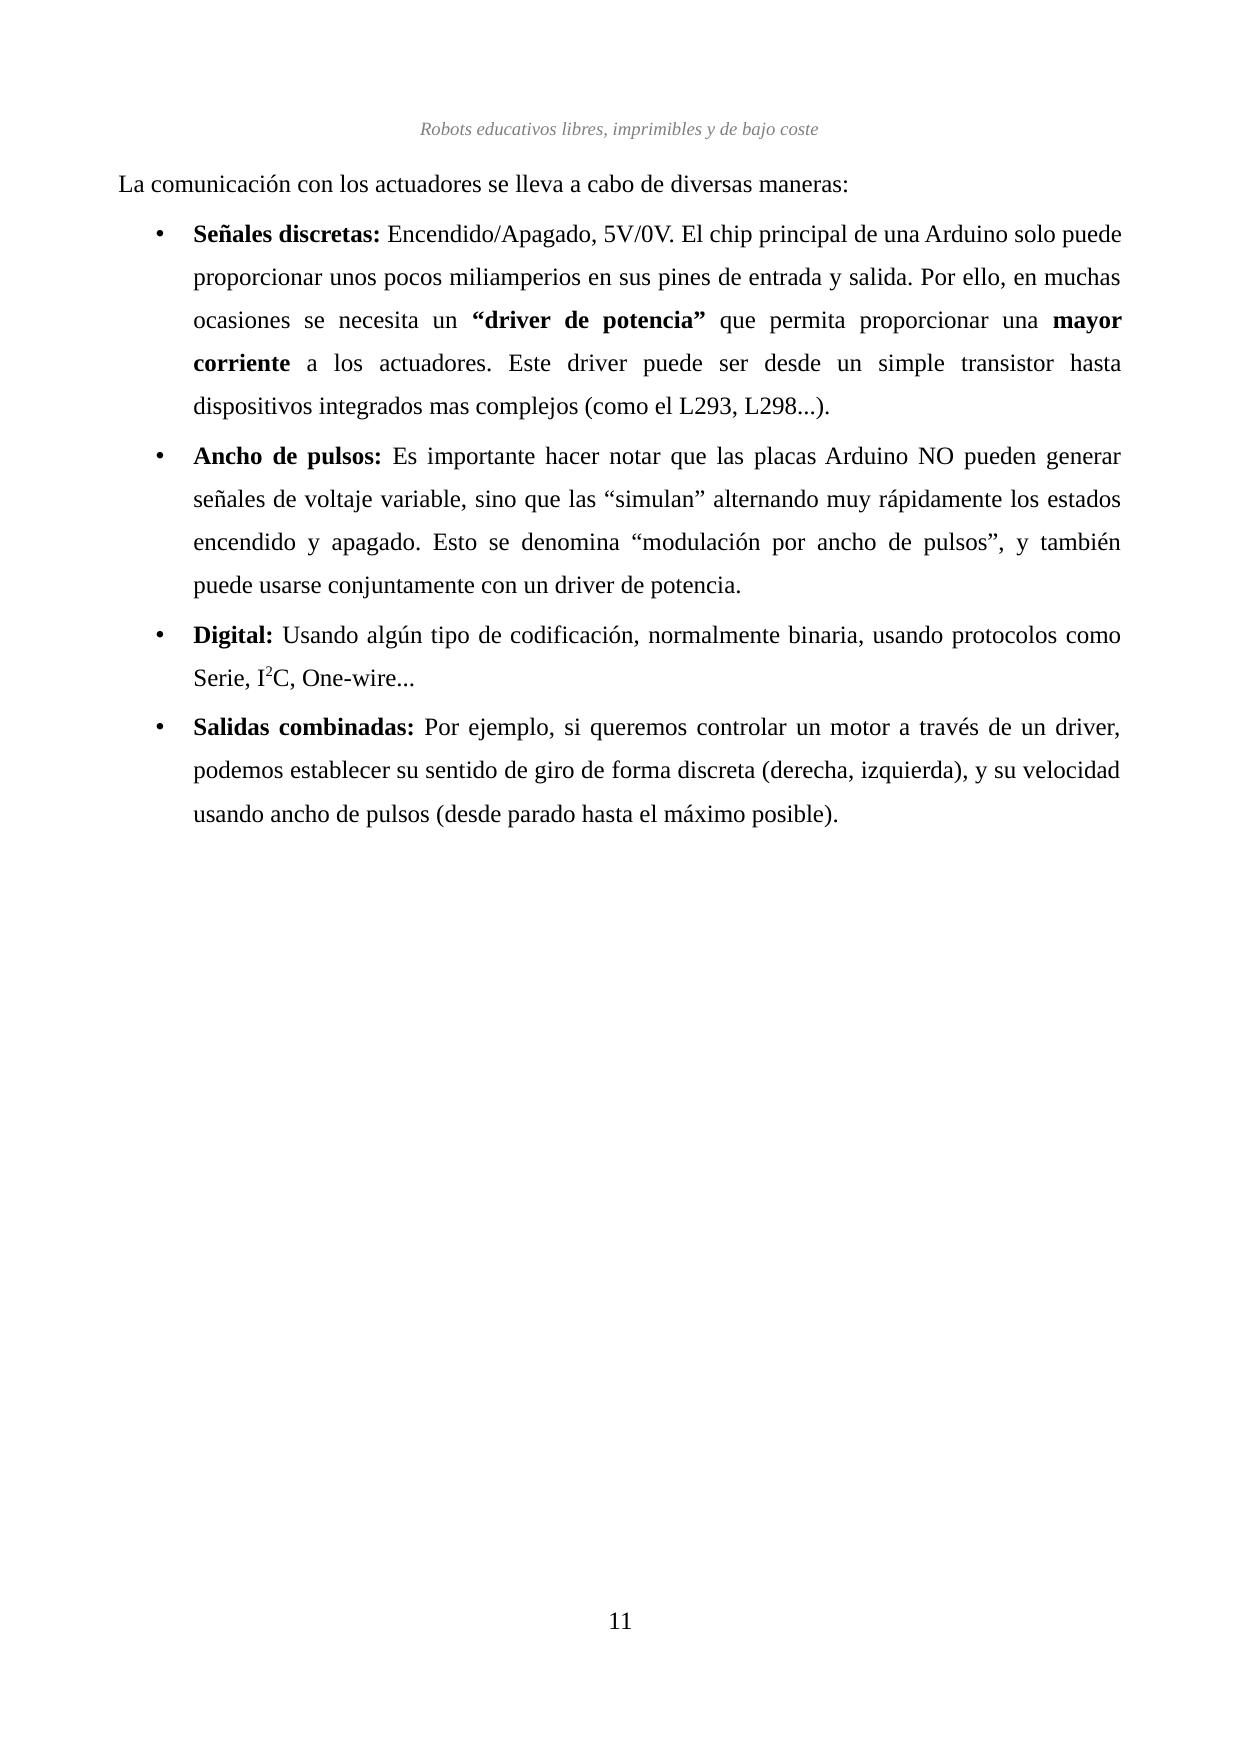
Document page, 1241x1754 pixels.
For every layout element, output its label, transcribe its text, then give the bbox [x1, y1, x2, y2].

list Señales discretas: Encendido/Apagado, 5V/0V. El chip principal de una Arduino solo puede proporcionar unos pocos miliamperios en sus pines de entrada y salida. Por ello, en muchas ocasiones se necesita un “driver de potencia” que permita proporcionar una mayor corriente a los actuadores. Este driver puede ser desde un simple transistor hasta dispositivos integrados mas complejos (como el L293, L298...). [156, 219, 1122, 420]
text La comunicación con los actuadores se lleva a cabo de diversas maneras: [118, 169, 1122, 198]
list Ancho de pulsos: Es importante hacer notar que las placas Arduino NO pueden generar señales de voltaje variable, sino que las “simulan” alternando muy rápidamente los estados encendido y apagado. Esto se denomina “modulación por ancho de pulsos”, y también puede usarse conjuntamente con un driver de potencia. [156, 441, 1122, 599]
list Salidas combinadas: Por ejemplo, si queremos controlar un motor a través de un driver, podemos establecer su sentido de giro de forma discreta (derecha, izquierda), y su velocidad usando ancho de pulsos (desde parado hasta el máximo posible). [156, 712, 1122, 827]
list Digital: Usando algún tipo de codificación, normalmente binaria, usando protocolos como Serie, I2C, One-wire... [156, 620, 1122, 692]
